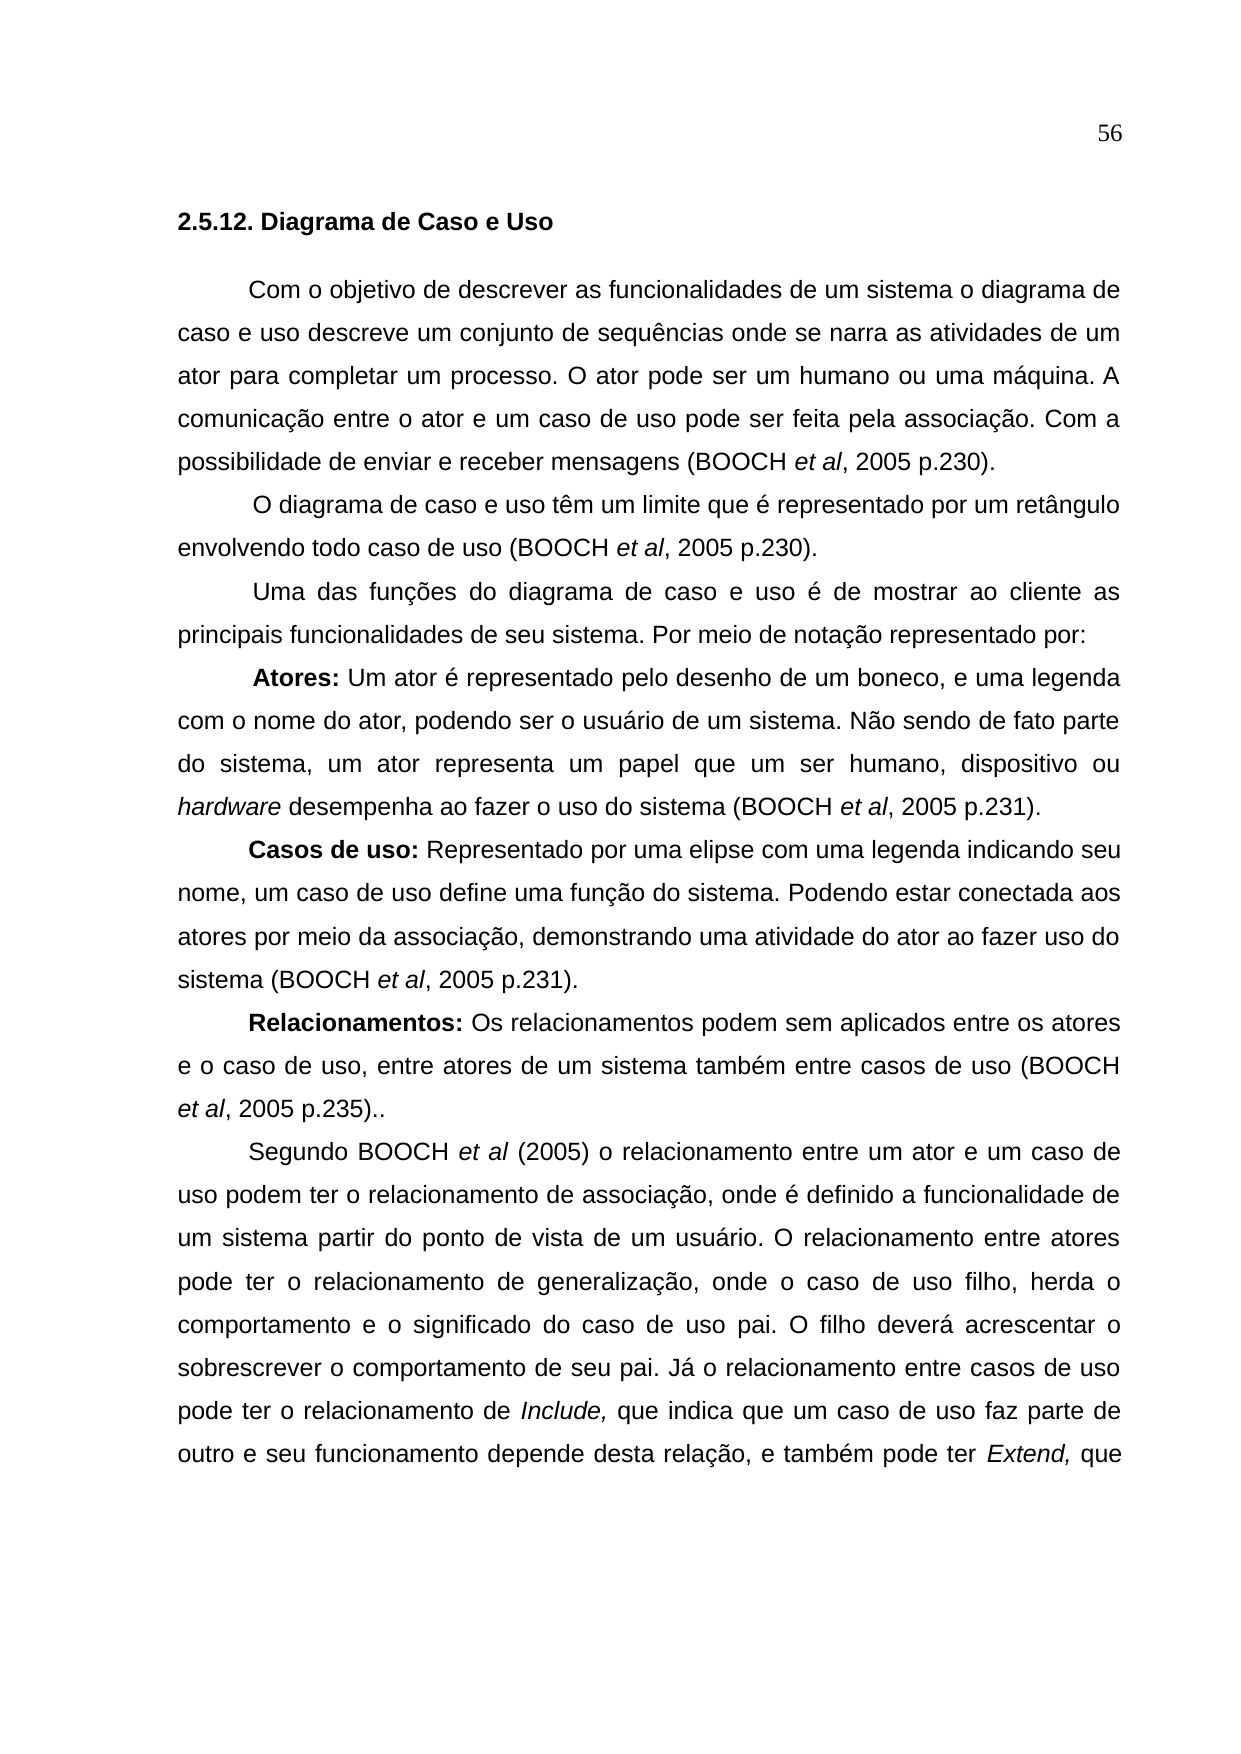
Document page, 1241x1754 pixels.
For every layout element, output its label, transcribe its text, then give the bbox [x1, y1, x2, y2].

text O diagrama de caso e uso têm um limite que é representado por um retângulo envolvendo todo caso de uso (BOOCH et al, 2005 p.230). [177, 490, 1122, 562]
text Relacionamentos: Os relacionamentos podem sem aplicados entre os atores e o caso de uso, entre atores de um sistema também entre casos de uso (BOOCH et al, 2005 p.235).. [177, 1008, 1122, 1123]
text Atores: Um ator é representado pelo desenho de um boneco, e uma legenda com o nome do ator, podendo ser o usuário de um sistema. Não sendo de fato parte do sistema, um ator representa um papel que um ser humano, dispositivo ou hardware desempenha ao fazer o uso do sistema (BOOCH et al, 2005 p.231). [177, 663, 1122, 821]
subtitle 2.5.12. Diagrama de Caso e Uso [177, 207, 1122, 235]
text Segundo BOOCH et al (2005) o relacionamento entre um ator e um caso de uso podem ter o relacionamento de associação, onde é definido a funcionalidade de um sistema partir do ponto de vista de um usuário. O relacionamento entre atores pode ter o relacionamento de generalização, onde o caso de uso filho, herda o comportamento e o significado do caso de uso pai. O filho deverá acrescentar o sobrescrever o comportamento de seu pai. Já o relacionamento entre casos de uso pode ter o relacionamento de Include, que indica que um caso de uso faz parte de outro e seu funcionamento depende desta relação, e também pode ter Extend, que [177, 1137, 1122, 1468]
text Com o objetivo de descrever as funcionalidades de um sistema o diagrama de caso e uso descreve um conjunto de sequências onde se narra as atividades de um ator para completar um processo. O ator pode ser um humano ou uma máquina. A comunicação entre o ator e um caso de uso pode ser feita pela associação. Com a possibilidade de enviar e receber mensagens (BOOCH et al, 2005 p.230). [177, 274, 1122, 476]
text Casos de uso: Representado por uma elipse com uma legenda indicando seu nome, um caso de uso define uma função do sistema. Podendo estar conectada aos atores por meio da associação, demonstrando uma atividade do ator ao fazer uso do sistema (BOOCH et al, 2005 p.231). [177, 835, 1122, 993]
text Uma das funções do diagrama de caso e uso é de mostrar ao cliente as principais funcionalidades de seu sistema. Por meio de notação representado por: [177, 576, 1122, 648]
